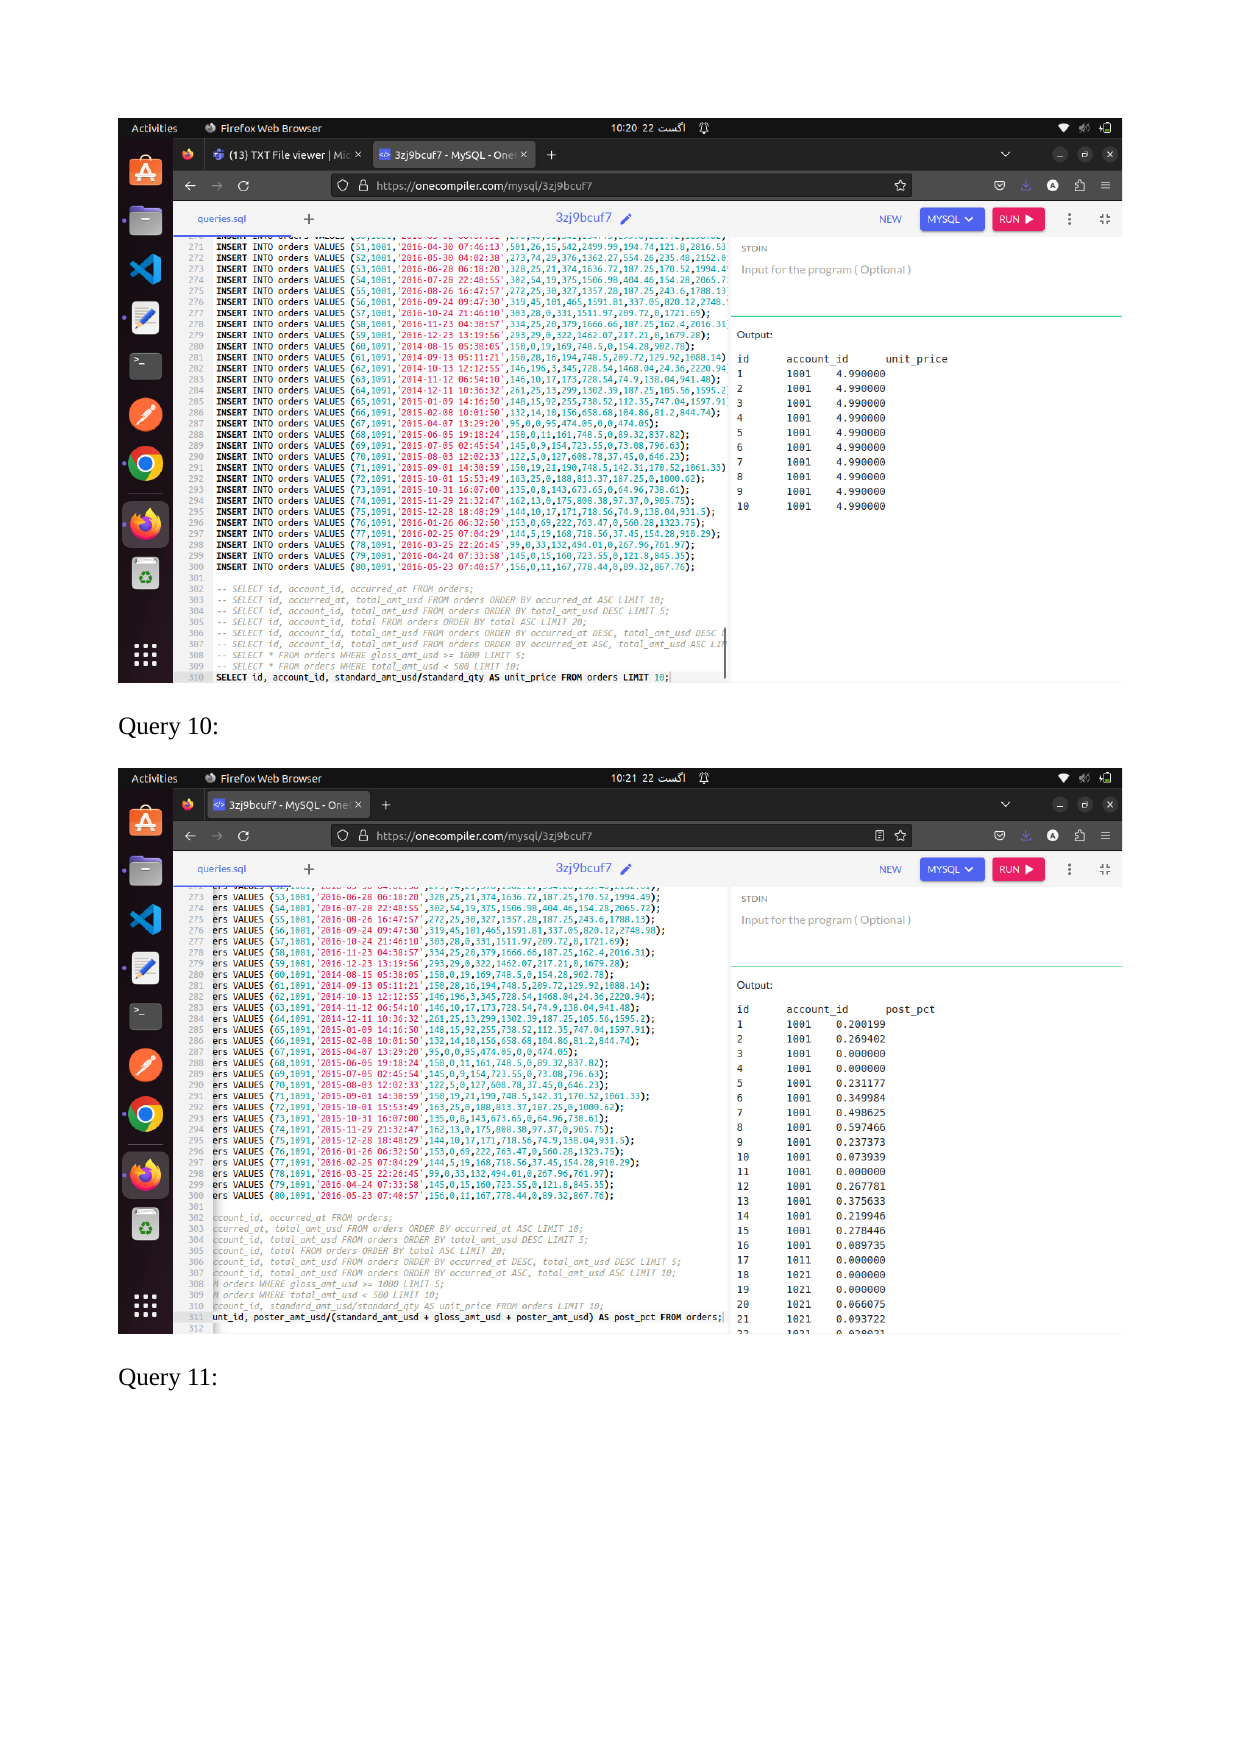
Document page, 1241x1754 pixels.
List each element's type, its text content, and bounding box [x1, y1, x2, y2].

text Query 11: [118, 1362, 1122, 1391]
picture [118, 118, 1123, 683]
text Query 10: [118, 711, 1122, 740]
picture [118, 768, 1123, 1334]
